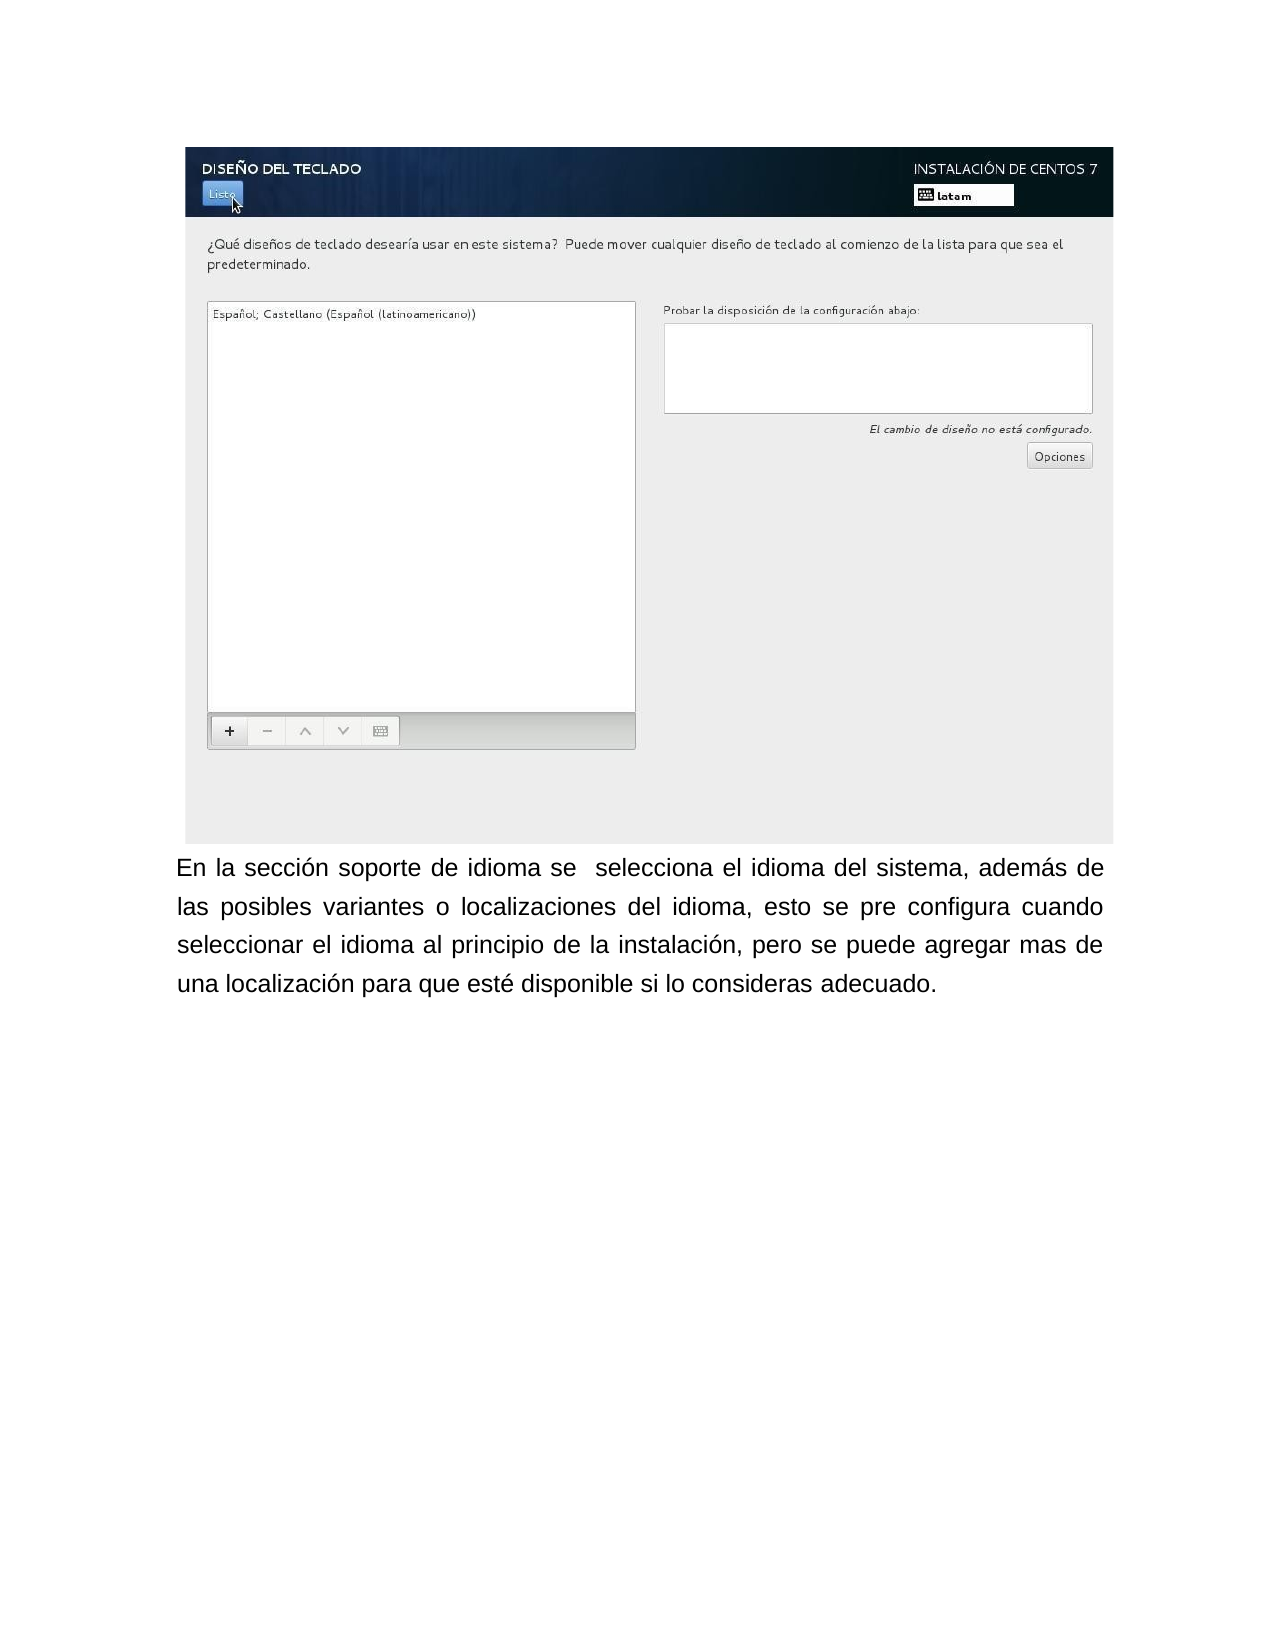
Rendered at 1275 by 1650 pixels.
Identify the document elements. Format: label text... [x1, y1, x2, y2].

picture [185, 147, 1114, 844]
text En la sección soporte de idioma se selecciona el idioma del sistema, además de las posibles variantes o localizaciones del idioma, esto se pre configura cuando seleccionar el idioma al principio de la instalación, pero se puede agregar mas de una localización para que esté disponible si lo consideras adecuado. [176, 853, 1106, 998]
